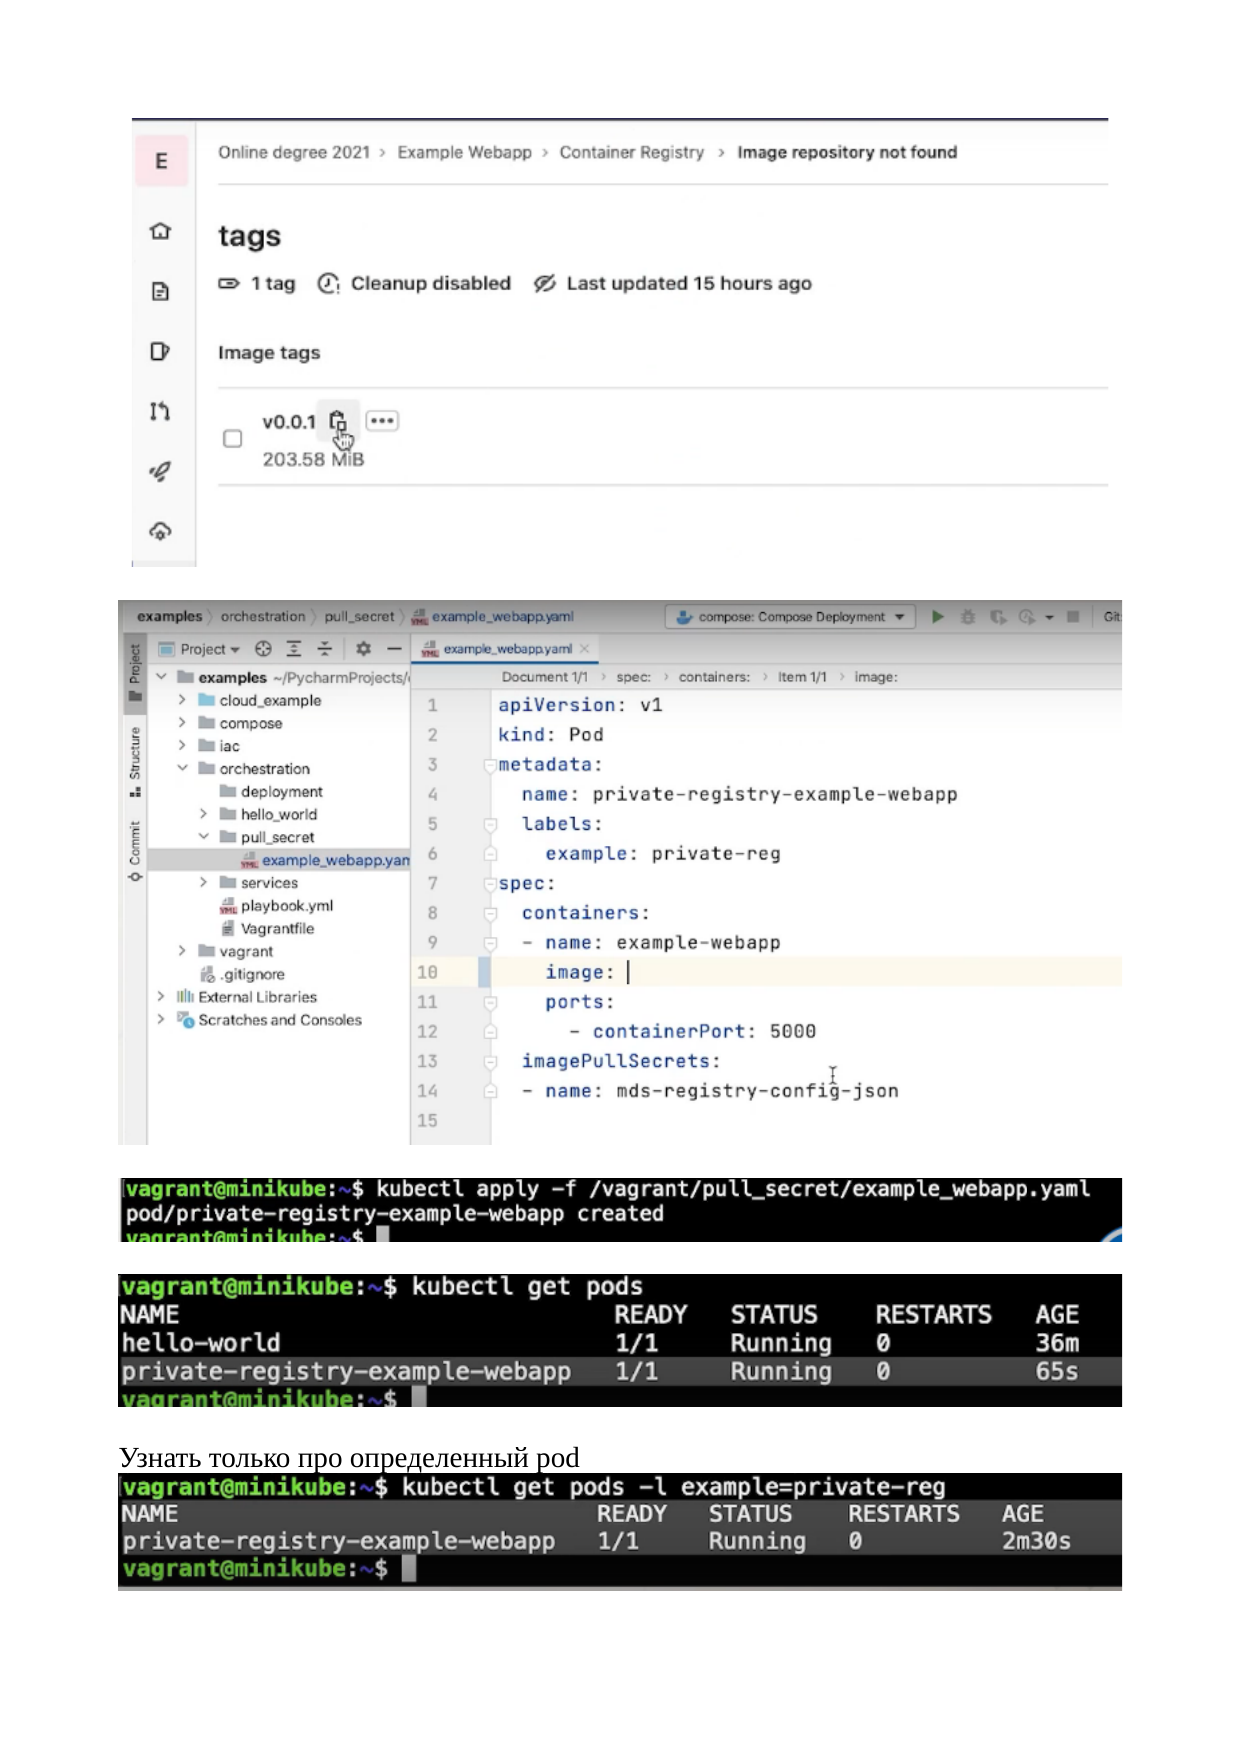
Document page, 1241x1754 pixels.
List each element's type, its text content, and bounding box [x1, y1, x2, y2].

picture [118, 600, 1123, 1145]
picture [118, 1274, 1123, 1407]
picture [118, 1178, 1123, 1242]
text Узнать только про определенный pod [118, 1440, 1122, 1473]
picture [131, 118, 1109, 567]
picture [118, 1473, 1123, 1591]
